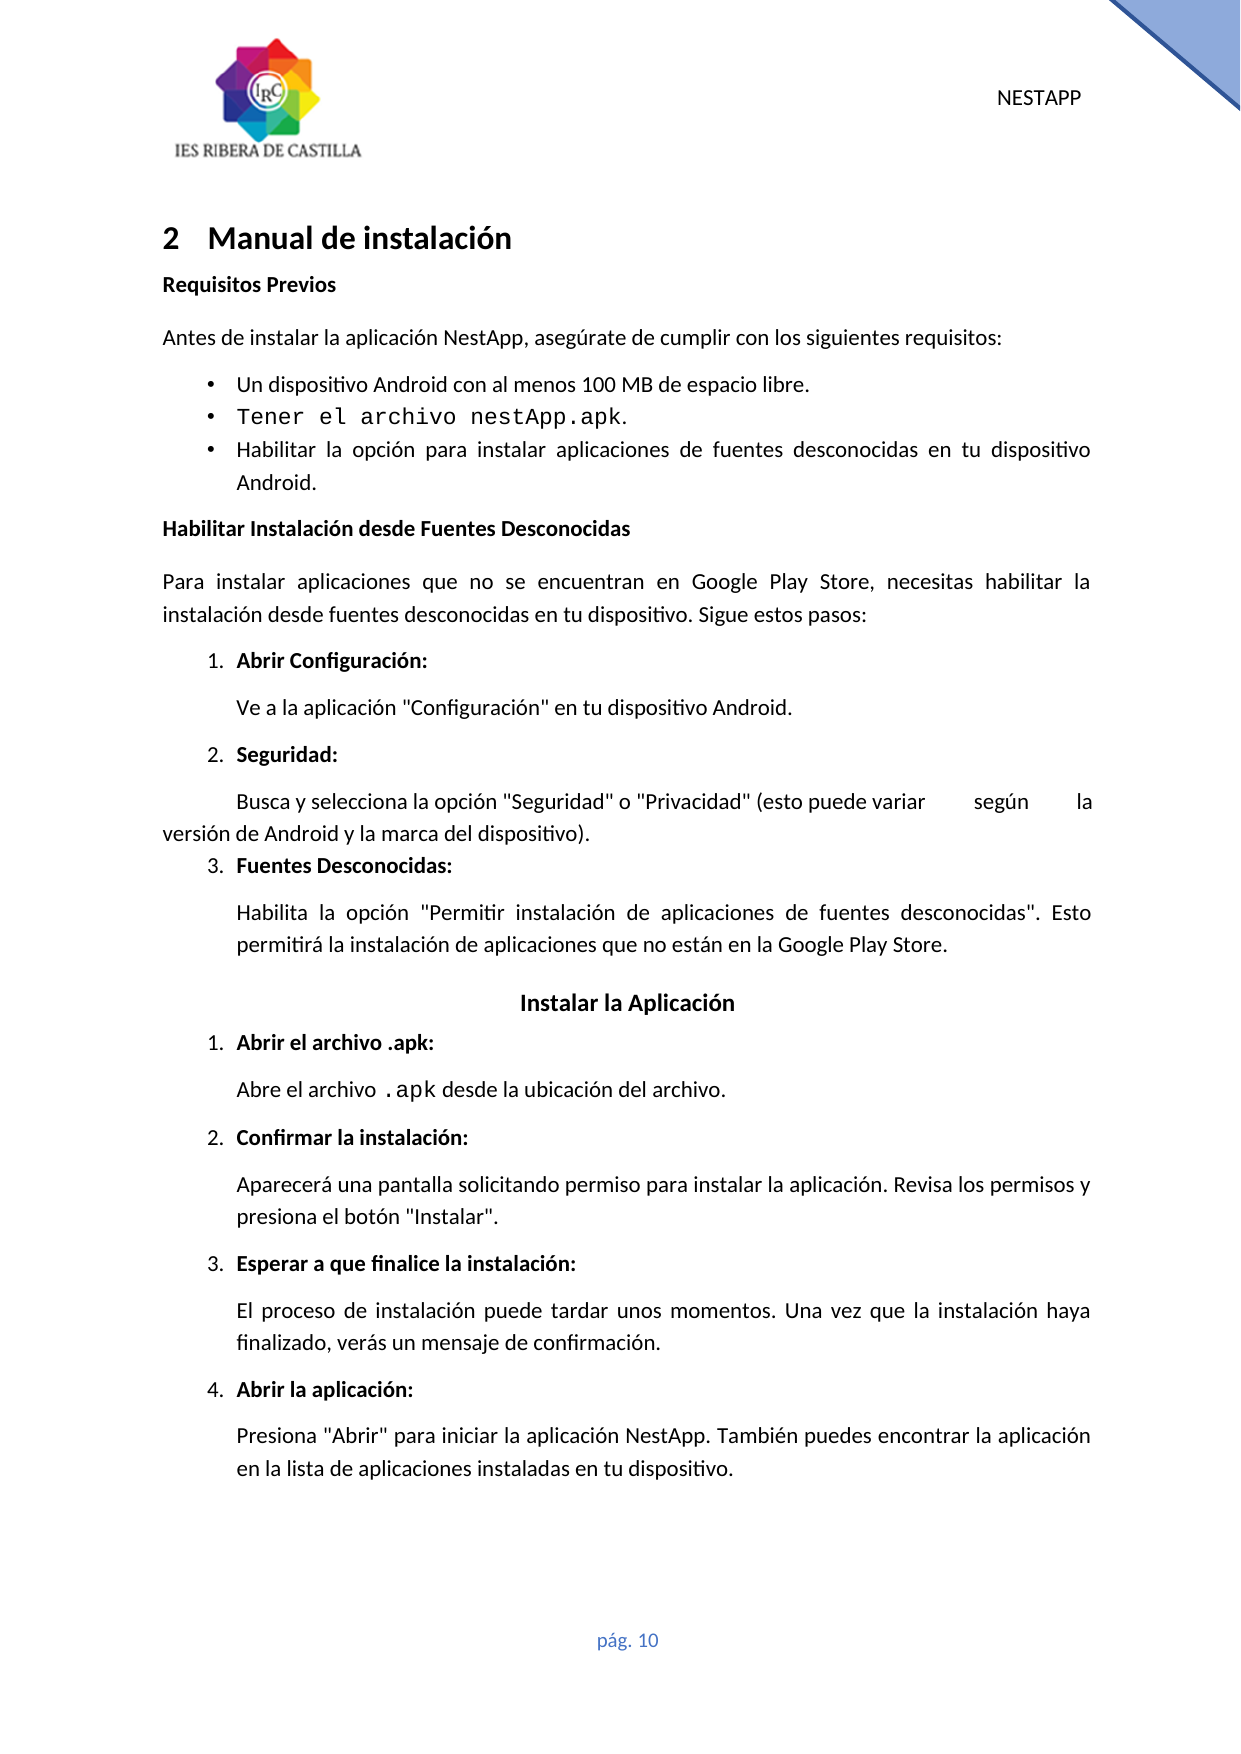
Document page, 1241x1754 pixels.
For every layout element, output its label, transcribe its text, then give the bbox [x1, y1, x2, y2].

list Fuentes Desconocidas: [207, 851, 1093, 879]
list Abrir la aplicación: [207, 1375, 1093, 1403]
list Seguridad: [207, 740, 1093, 768]
list Habilitar la opción para instalar aplicaciones de fuentes desconocidas en tu dispositivo Android. [207, 436, 1093, 496]
text Antes de instalar la aplicación NestApp, asegúrate de cumplir con los siguientes requisitos: [162, 323, 1093, 351]
list Confirmar la instalación: [207, 1123, 1093, 1151]
picture [173, 29, 366, 164]
list Abrir el archivo .apk: [207, 1028, 1093, 1057]
list El proceso de instalación puede tardar unos momentos. Una vez que la instalación haya finalizado, verás un mensaje de confirmación. [207, 1296, 1093, 1356]
text Habilitar Instalación desde Fuentes Desconocidas [162, 514, 1093, 542]
list Presiona "Abrir" para iniciar la aplicación NestApp. También puedes encontrar la aplicación en la lista de aplicaciones instaladas en tu dispositivo. [207, 1422, 1093, 1482]
text Ve a la aplicación "Configuración" en tu dispositivo Android. [162, 693, 1093, 721]
text Para instalar aplicaciones que no se encuentran en Google Play Store, necesitas habilitar la instalación desde fuentes desconocidas en tu dispositivo. Sigue estos pasos: [162, 567, 1093, 628]
list Esperar a que finalice la instalación: [207, 1249, 1093, 1277]
list Abre el archivo .apk desde la ubicación del archivo. [207, 1075, 1093, 1104]
subtitle Manual de instalación [162, 217, 1093, 258]
list Aparecerá una pantalla solicitando permiso para instalar la aplicación. Revisa los permisos y presiona el botón "Instalar". [207, 1170, 1093, 1230]
list Tener el archivo nestApp.apk. [207, 402, 1093, 431]
text Requisitos Previos [162, 270, 1093, 298]
list Un dispositivo Android con al menos 100 MB de espacio libre. [207, 370, 1093, 398]
list Abrir Configuración: [207, 646, 1093, 674]
text Busca y selecciona la opción "Seguridad" o "Privacidad" (esto puede variar según la versión de Android y la marca del dispositivo). [162, 787, 1093, 847]
subtitle Instalar la Aplicación [162, 987, 1093, 1018]
list Habilita la opción "Permitir instalación de aplicaciones de fuentes desconocidas". Esto permitirá la instalación de aplicaciones que no están en la Google Play Store. [207, 898, 1093, 958]
